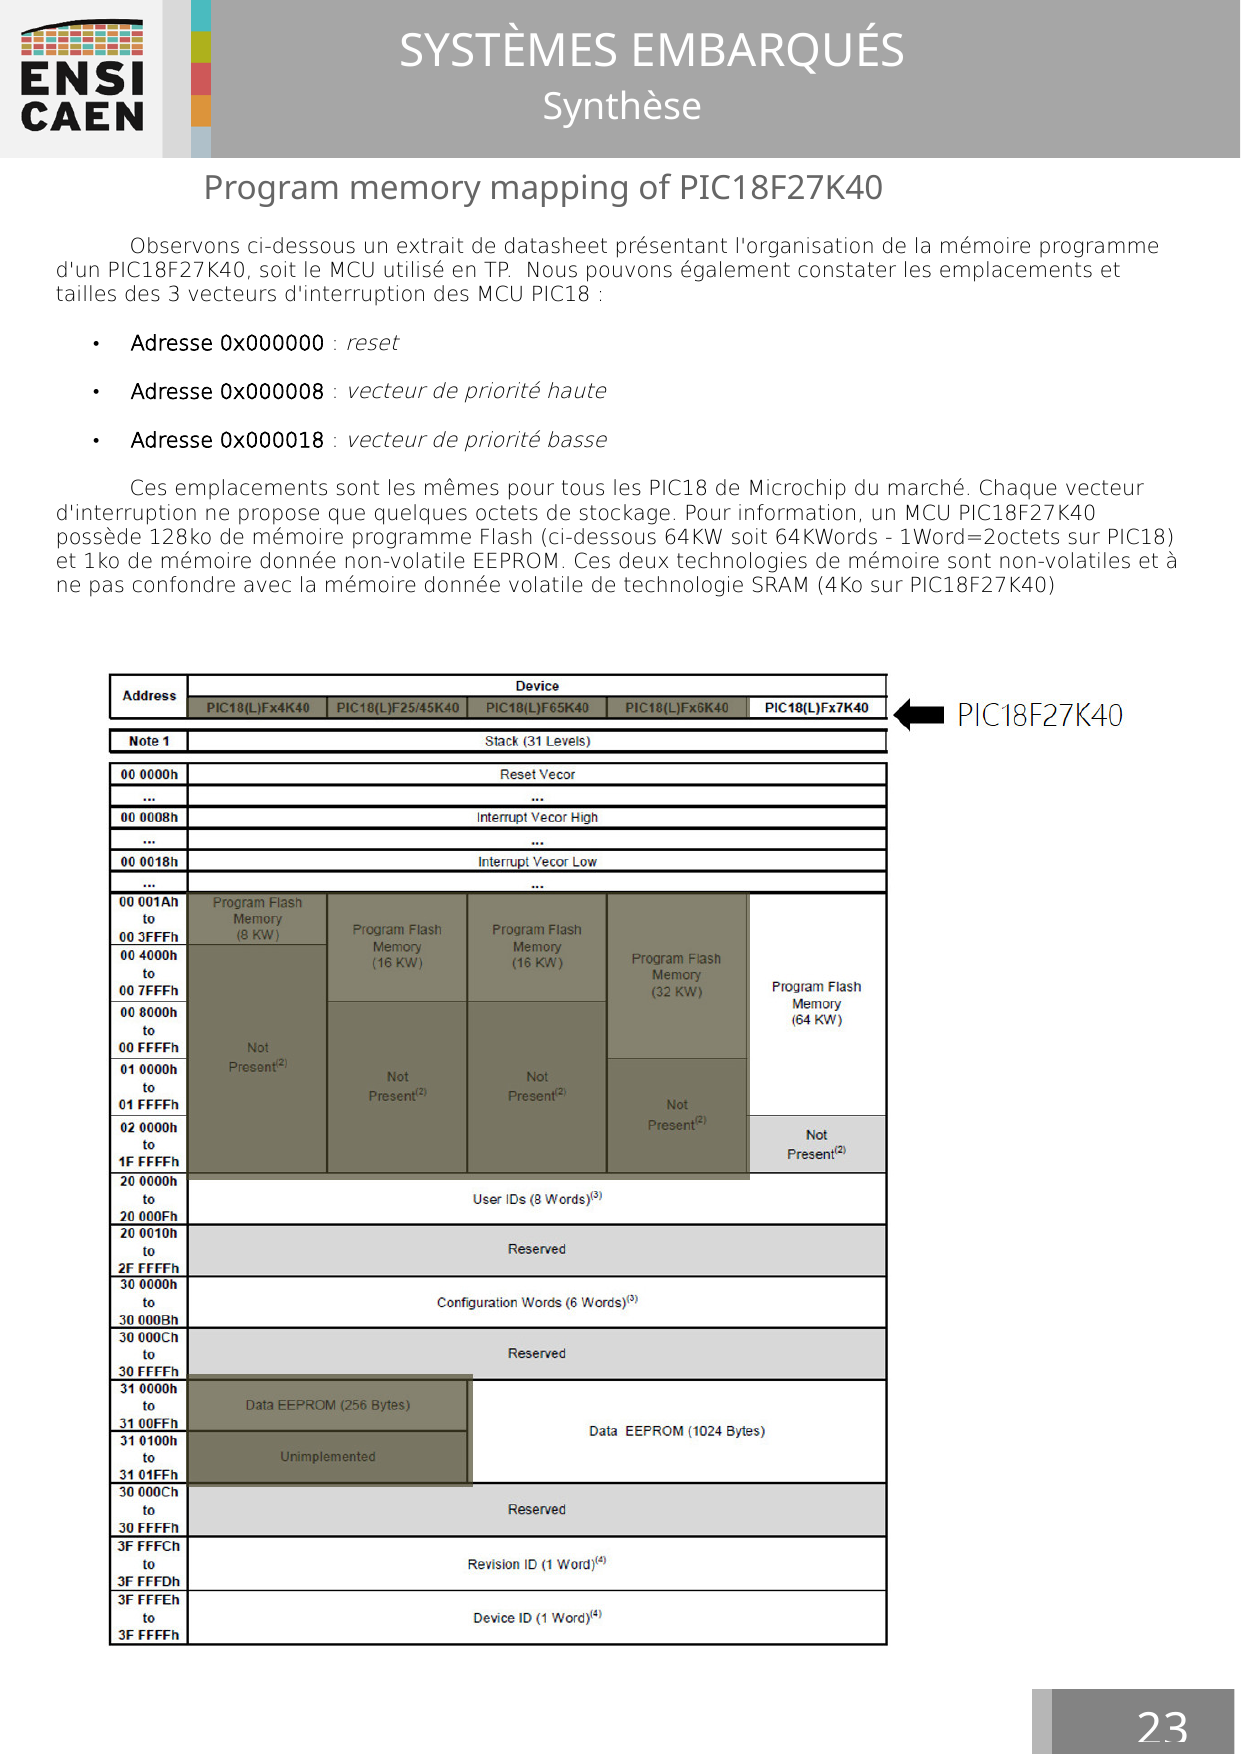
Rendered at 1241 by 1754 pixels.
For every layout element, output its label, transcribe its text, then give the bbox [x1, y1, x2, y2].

picture [106, 670, 1139, 1647]
list Adresse 0x000008 : vecteur de priorité haute [93, 379, 1189, 404]
picture [0, 0, 1241, 158]
list Adresse 0x000018 : vecteur de priorité basse [93, 428, 1189, 452]
text Program memory mapping of PIC18F27K40 [55, 164, 1189, 209]
text Ces emplacements sont les mêmes pour tous les PIC18 de Microchip du marché. Chaque vecteur d'interruption ne propose que quelques octets de stockage. Pour information, un MCU PIC18F27K40 possède 128ko de mémoire programme Flash (ci-dessous 64KW soit 64KWords - 1Word=2octets sur PIC18) et 1ko de mémoire donnée non-volatile EEPROM. Ces deux technologies de mémoire sont non-volatiles et à ne pas confondre avec la mémoire donnée volatile de technologie SRAM (4Ko sur PIC18F27K40) [55, 476, 1189, 598]
list Adresse 0x000000 : reset [93, 331, 1189, 355]
picture [1032, 1689, 1235, 1754]
text Observons ci-dessous un extrait de datasheet présentant l'organisation de la mémoire programme d'un PIC18F27K40, soit le MCU utilisé en TP. Nous pouvons également constater les emplacements et tailles des 3 vecteurs d'interruption des MCU PIC18 : [55, 234, 1189, 307]
